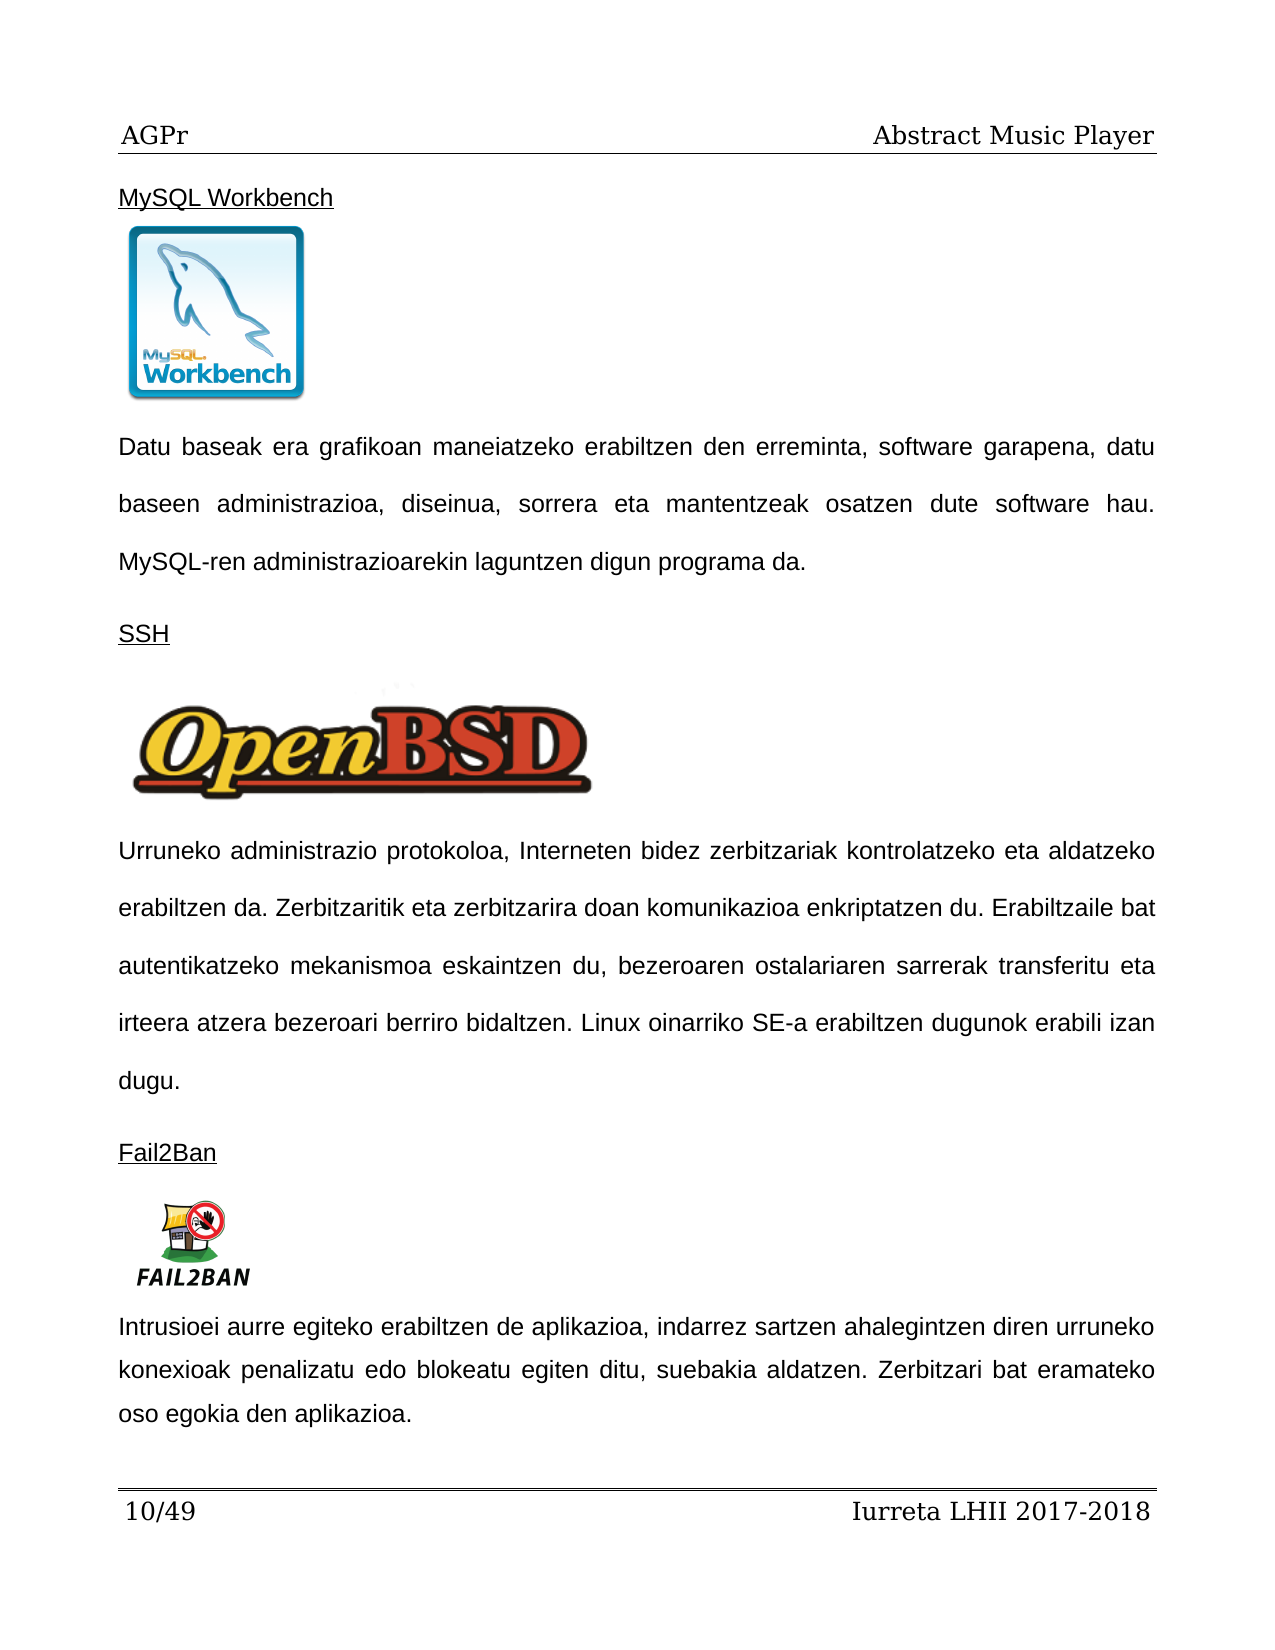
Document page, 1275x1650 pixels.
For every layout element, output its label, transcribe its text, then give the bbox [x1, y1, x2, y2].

picture [126, 223, 306, 403]
picture [123, 1184, 193, 1298]
text MySQL Workbench [118, 183, 1157, 211]
text Urruneko administrazio protokoloa, Interneten bidez zerbitzariak kontrolatzeko eta aldatzeko erabiltzen da. Zerbitzaritik eta zerbitzarira doan komunikazioa enkriptatzen du. Erabiltzaile bat autentikatzeko mekanismoa eskaintzen du, bezeroaren ostalariaren sarrerak transferitu eta irteera atzera bezeroari berriro bidaltzen. Linux oinarriko SE-a erabiltzen dugunok erabili izan dugu. [118, 691, 1157, 1095]
picture [123, 671, 602, 807]
text SSH [118, 619, 1157, 648]
text Fail2Ban [118, 1138, 1157, 1167]
text Intrusioei aurre egiteko erabiltzen de aplikazioa, indarrez sartzen ahalegintzen diren urruneko konexioak penalizatu edo blokeatu egiten ditu, suebakia aldatzen. Zerbitzari bat eramateko oso egokia den aplikazioa. [118, 1210, 1157, 1427]
text Datu baseak era grafikoan maneiatzeko erabiltzen den erreminta, software garapena, datu baseen administrazioa, diseinua, sorrera eta mantentzeak osatzen dute software hau. MySQL-ren administrazioarekin laguntzen digun programa da. [118, 255, 1157, 576]
